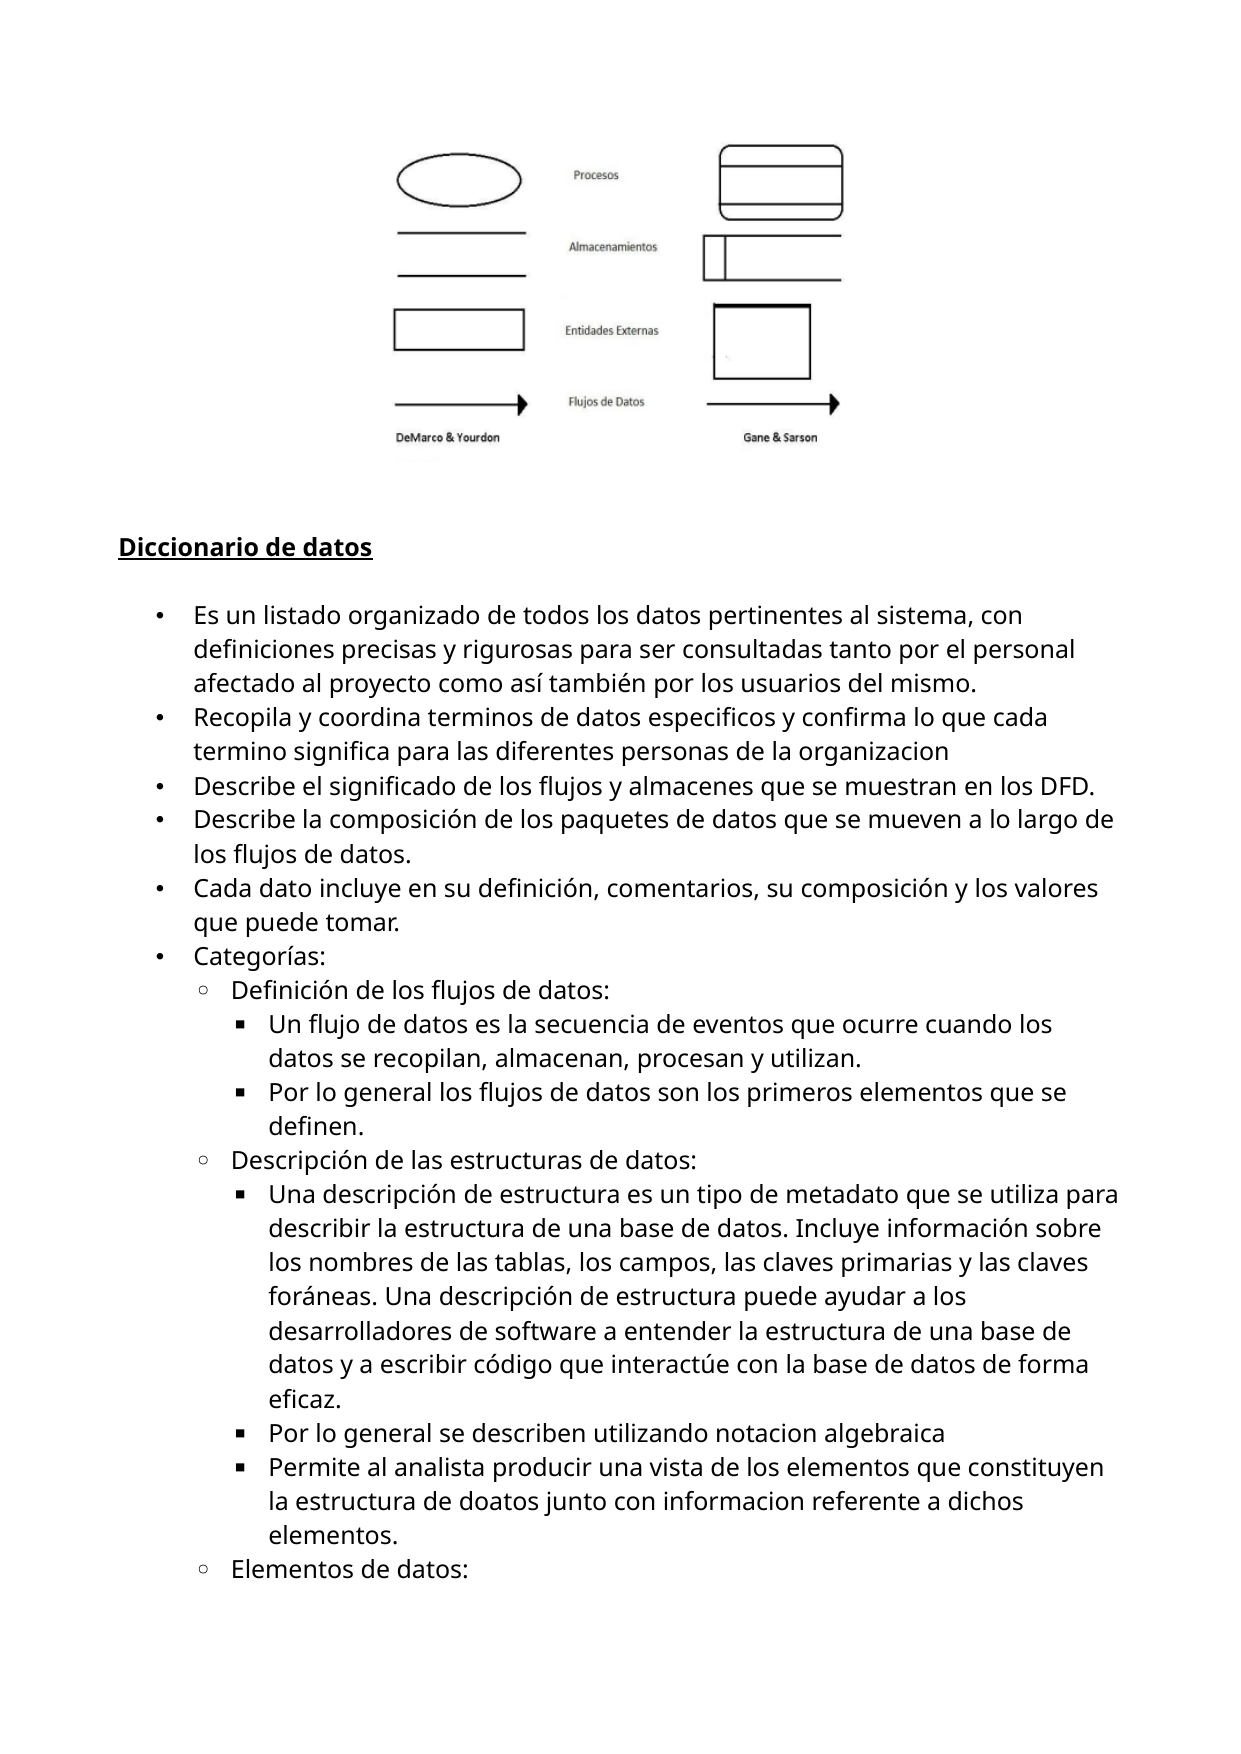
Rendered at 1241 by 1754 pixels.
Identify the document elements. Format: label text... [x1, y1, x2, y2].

list Describe la composición de los paquetes de datos que se mueven a lo largo de los flujos de datos. [156, 802, 1122, 870]
list Descripción de las estructuras de datos: [193, 1143, 1122, 1177]
list Describe el significado de los flujos y almacenes que se muestran en los DFD. [156, 768, 1122, 802]
list Elementos de datos: [193, 1552, 1122, 1586]
list Un flujo de datos es la secuencia de eventos que ocurre cuando los datos se recopilan, almacenan, procesan y utilizan. [231, 1007, 1122, 1075]
list Categorías: [156, 938, 1122, 972]
list Cada dato incluye en su definición, comentarios, su composición y los valores que puede tomar. [156, 870, 1122, 938]
list Por lo general se describen utilizando notacion algebraica [231, 1415, 1122, 1449]
text Diccionario de datos [118, 530, 1122, 564]
list Es un listado organizado de todos los datos pertinentes al sistema, con definiciones precisas y rigurosas para ser consultadas tanto por el personal afectado al proyecto como así también por los usuarios del mismo. [156, 598, 1122, 700]
list Definición de los flujos de datos: [193, 972, 1122, 1007]
list Una descripción de estructura es un tipo de metadato que se utiliza para describir la estructura de una base de datos. Incluye información sobre los nombres de las tablas, los campos, las claves primarias y las claves foráneas. Una descripción de estructura puede ayudar a los desarrolladores de software a entender la estructura de una base de datos y a escribir código que interactúe con la base de datos de forma eficaz. [231, 1177, 1122, 1415]
list Por lo general los flujos de datos son los primeros elementos que se definen. [231, 1075, 1122, 1143]
list Permite al analista producir una vista de los elementos que constituyen la estructura de doatos junto con informacion referente a dichos elementos. [231, 1449, 1122, 1552]
picture [378, 118, 862, 462]
list Recopila y coordina terminos de datos especificos y confirma lo que cada termino significa para las diferentes personas de la organizacion [156, 700, 1122, 768]
